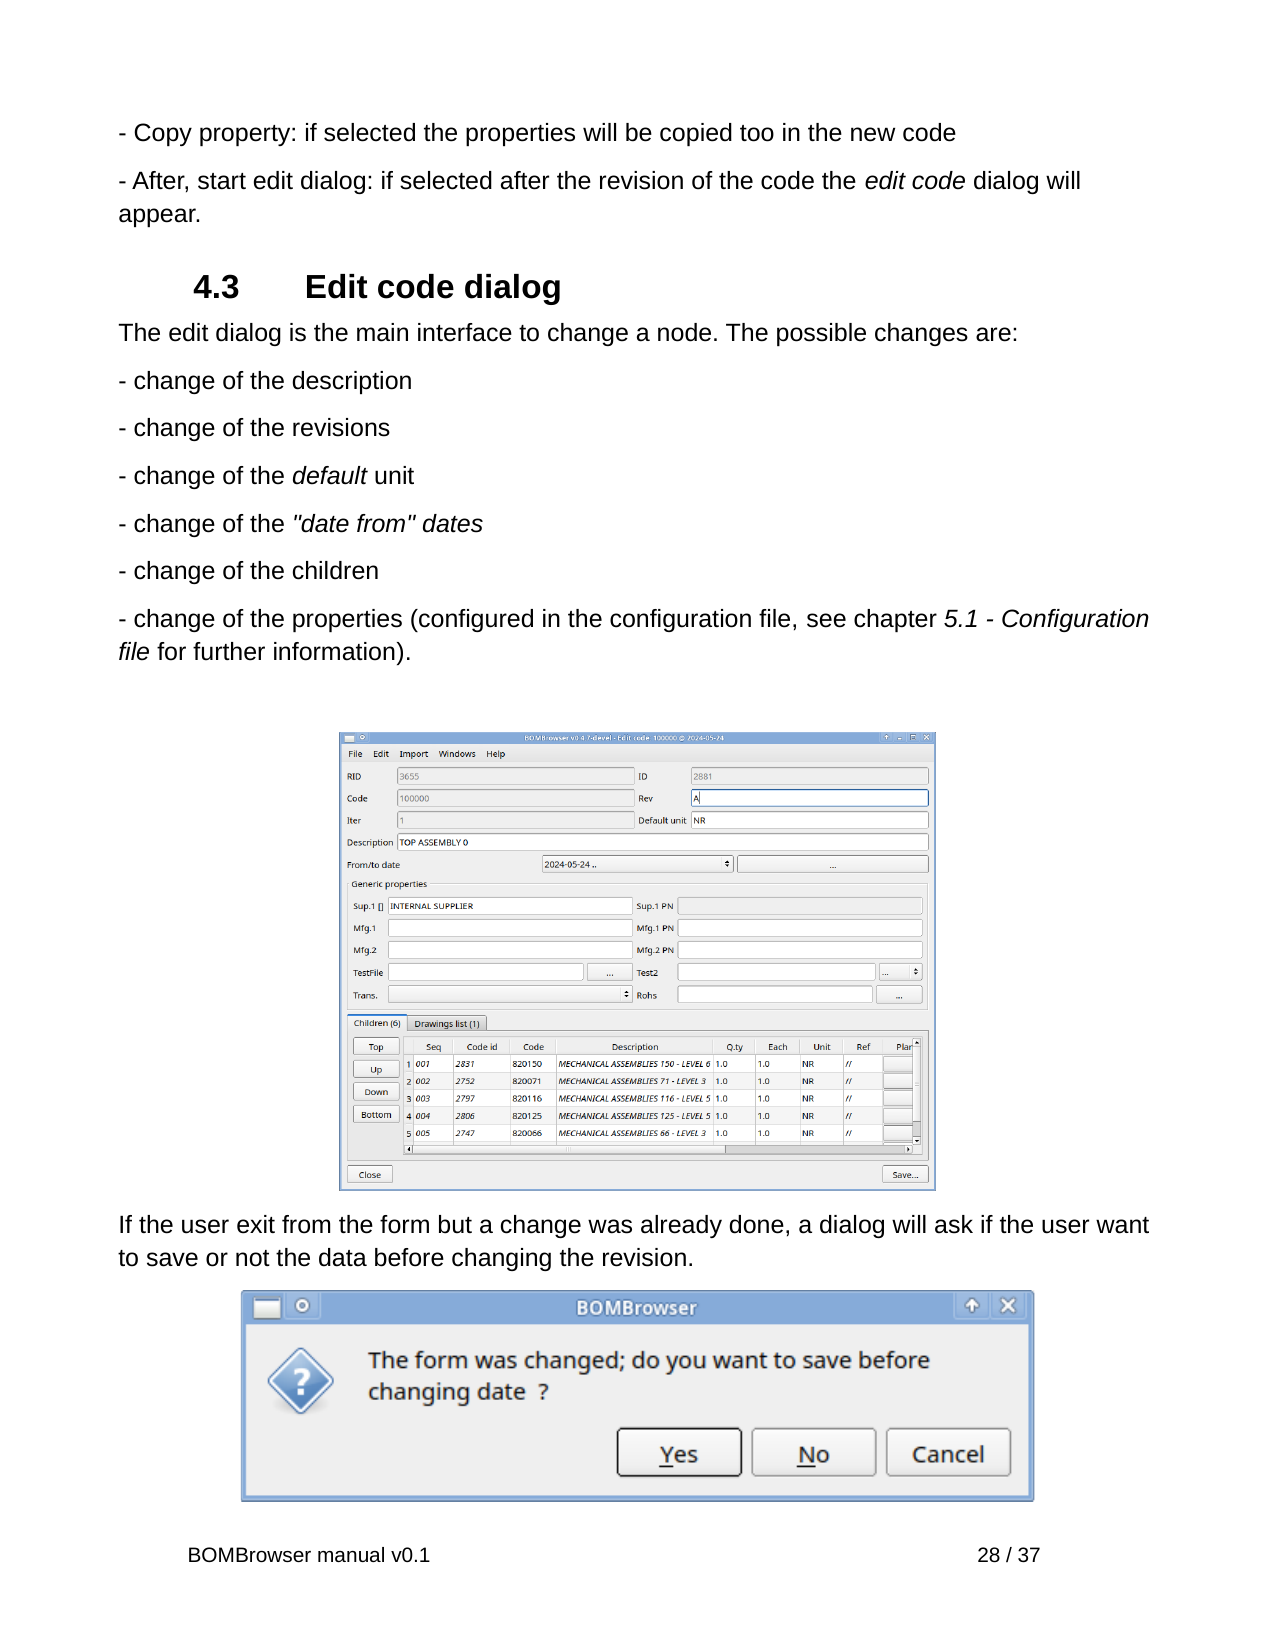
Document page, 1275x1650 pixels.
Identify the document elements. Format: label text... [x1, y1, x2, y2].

text - change of the "date from" dates [118, 508, 1157, 537]
text - change of the description [118, 366, 1157, 394]
picture [240, 1290, 1035, 1502]
subtitle Edit code dialog [193, 267, 1157, 306]
text The edit dialog is the main interface to change a node. The possible changes are: [118, 318, 1157, 347]
text - change of the revisions [118, 413, 1157, 442]
text - change of the properties (configured in the configuration file, see chapter 5.1 - Configuration file for further information). [118, 604, 1157, 666]
picture [339, 732, 936, 1191]
text - change of the children [118, 556, 1157, 585]
text - After, start edit dialog: if selected after the revision of the code the edit code dialog will appear. [118, 166, 1157, 227]
text - Copy property: if selected the properties will be copied too in the new code [118, 118, 1157, 147]
text - change of the default unit [118, 461, 1157, 490]
text If the user exit from the form but a change was already done, a dialog will ask if the user want to save or not the data before changing the revision. [118, 1210, 1157, 1272]
